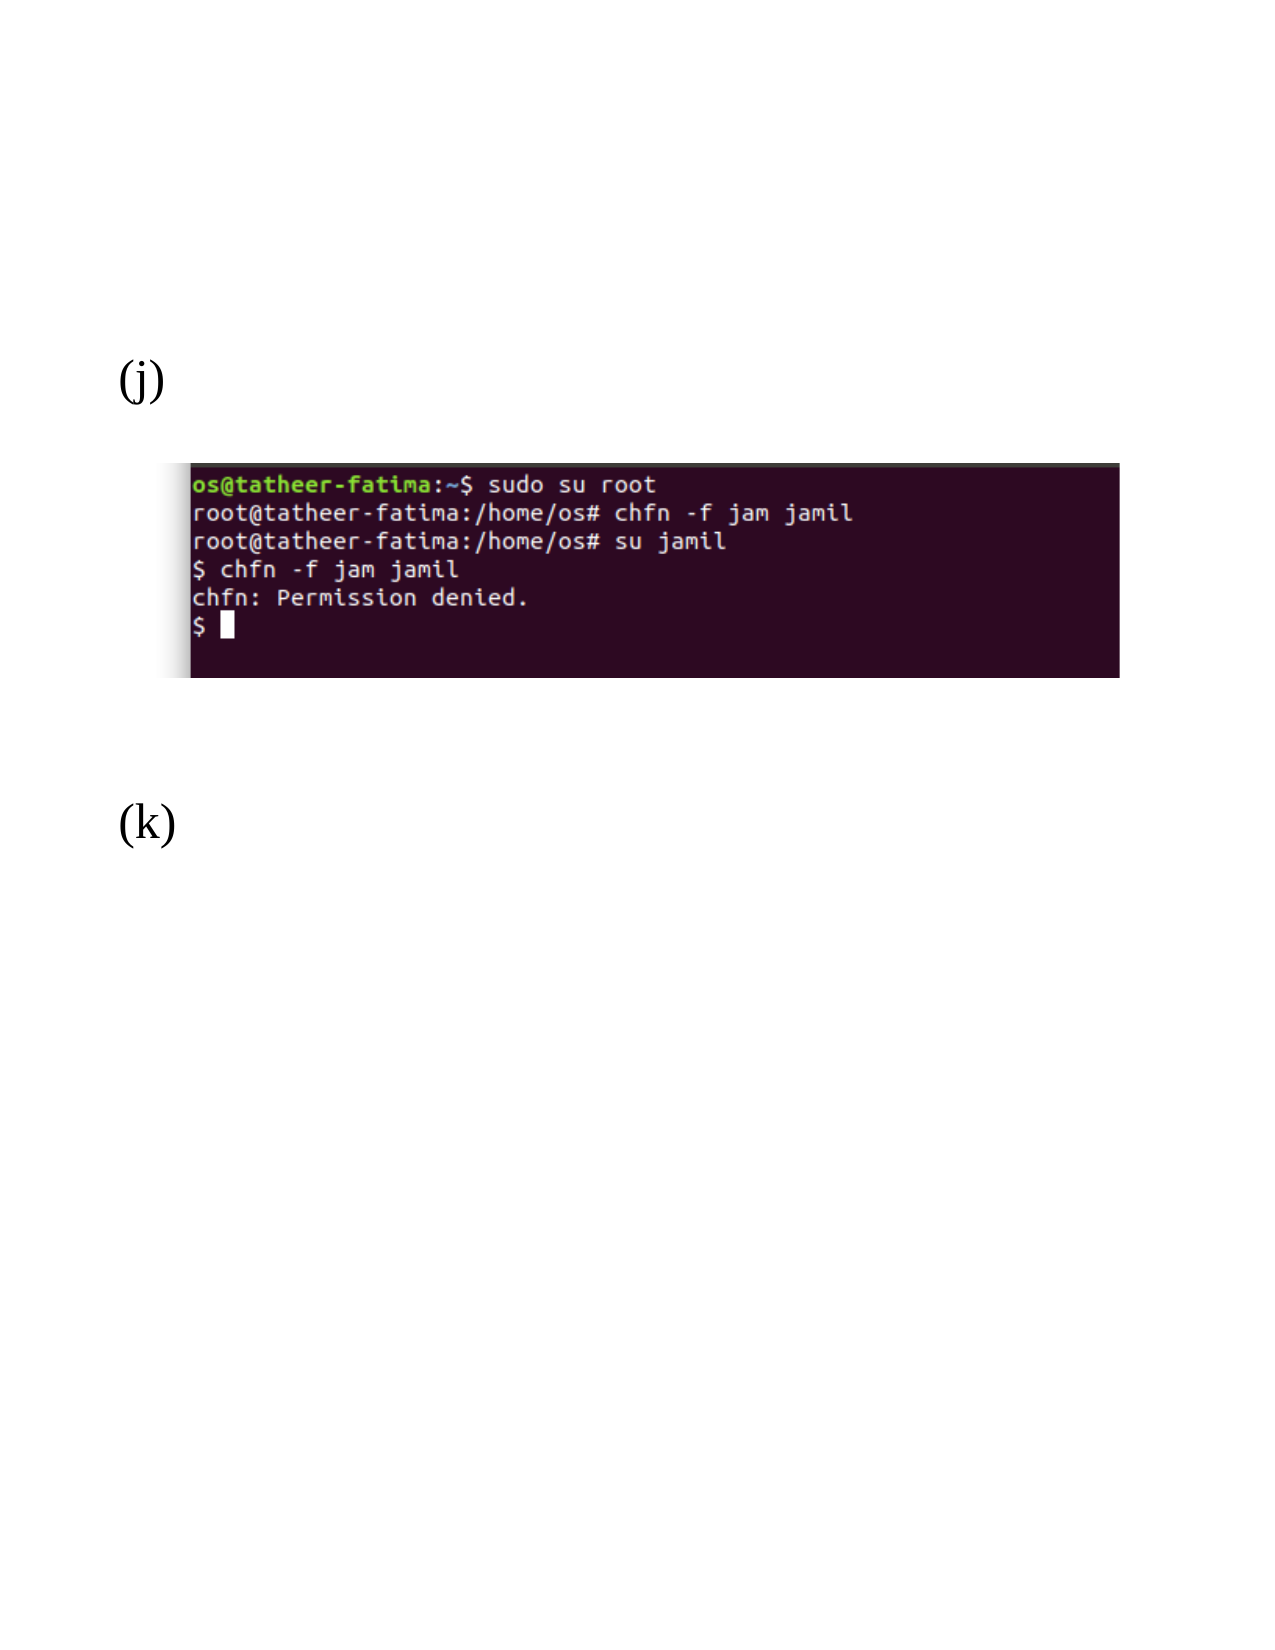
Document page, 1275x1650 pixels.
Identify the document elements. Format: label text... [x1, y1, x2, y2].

text (j) [118, 348, 1157, 406]
text (k) [118, 792, 1157, 850]
picture [155, 463, 1120, 678]
